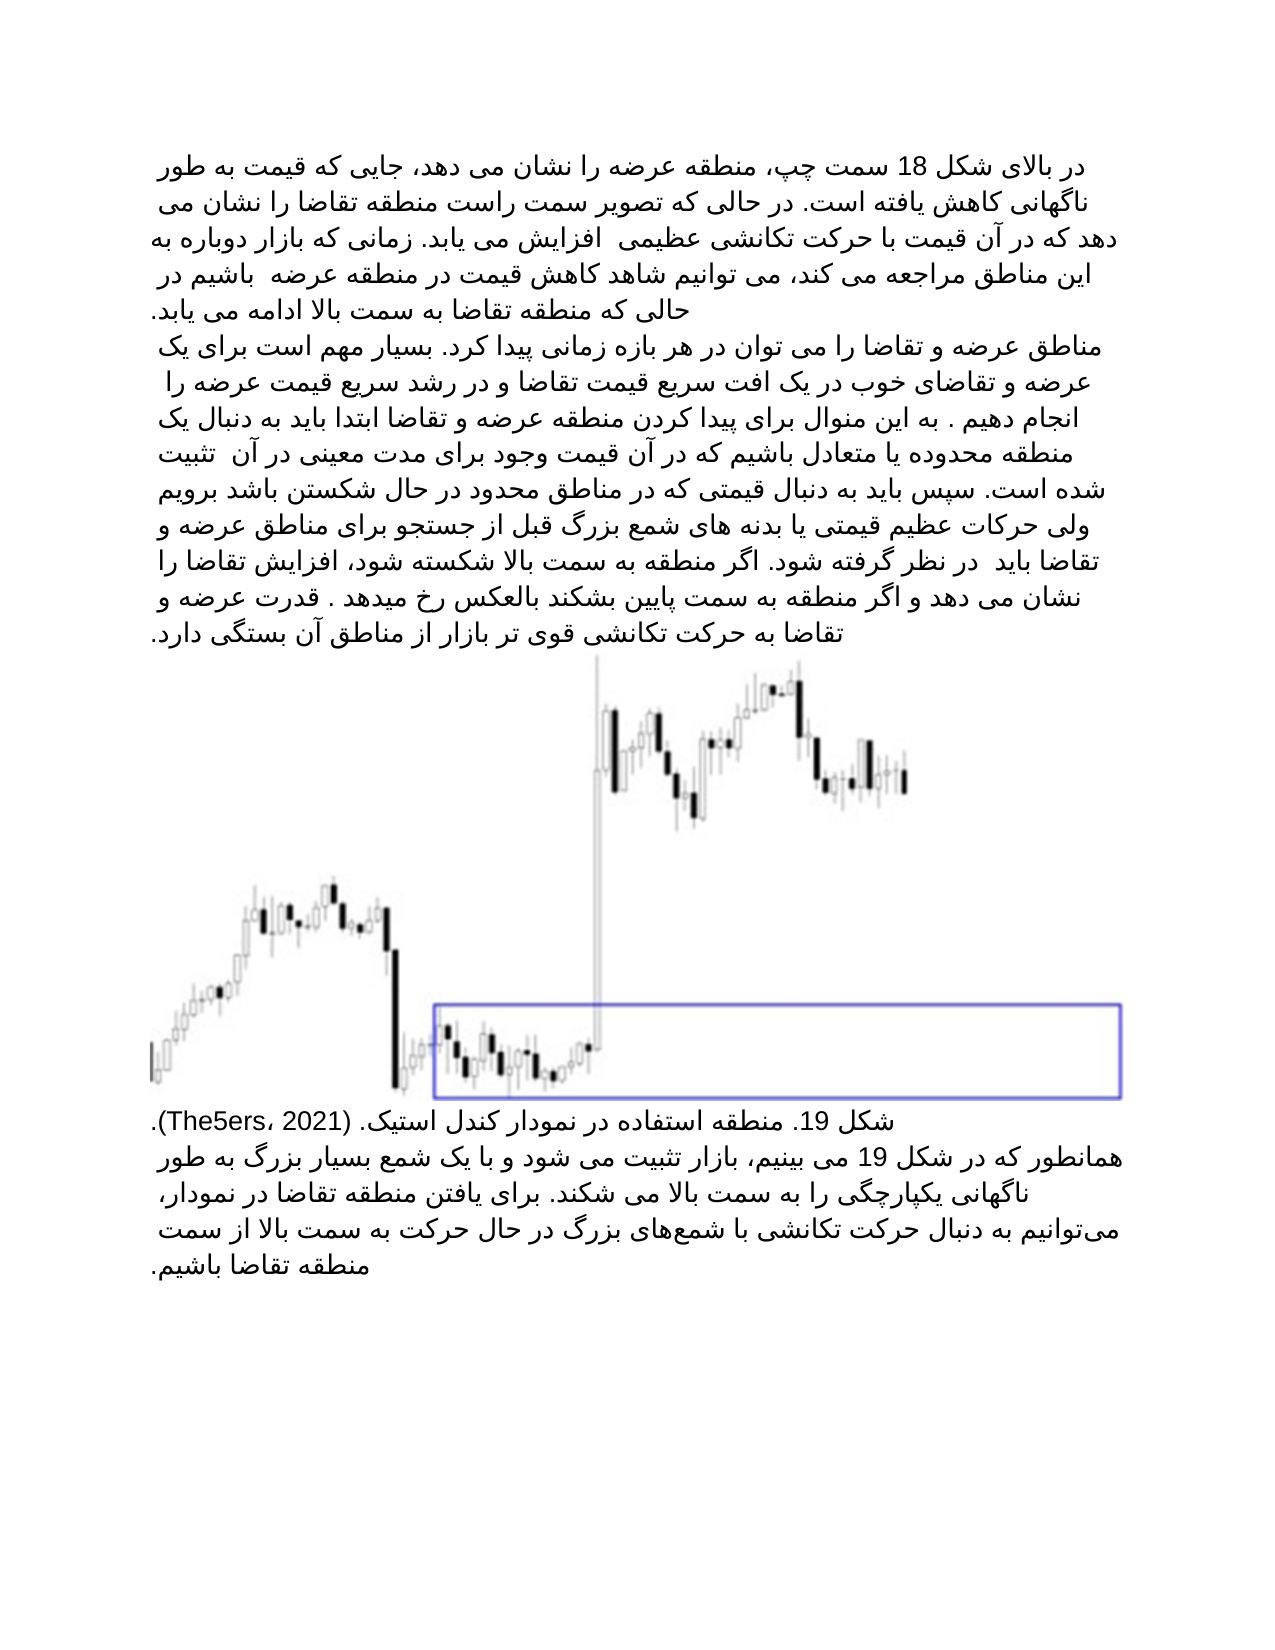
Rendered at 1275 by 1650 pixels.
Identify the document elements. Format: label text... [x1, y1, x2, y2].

text در بالای شکل 18 سمت چپ، منطقه عرضه را نشان می دهد، جایی که قیمت به طور ناگهانی کاهش یافته است. در حالی که تصویر سمت راست منطقه تقاضا را نشان می دهد که در آن قیمت با حرکت تکانشی عظیمی افزایش می یابد. زمانی که بازار دوباره به این مناطق مراجعه می کند، می توانیم شاهد کاهش قیمت در منطقه عرضه باشیم در حالی که منطقه تقاضا به سمت بالا ادامه می یابد. [150, 150, 1125, 325]
text همانطور که در شکل 19 می بینیم، بازار تثبیت می شود و با یک شمع بسیار بزرگ به طور ناگهانی یکپارچگی را به سمت بالا می شکند. برای یافتن منطقه تقاضا در نمودار، می‌توانیم به دنبال حرکت تکانشی با شمع‌های بزرگ در حال حرکت به سمت بالا از سمت منطقه تقاضا باشیم. [150, 1141, 1125, 1280]
text مناطق عرضه و تقاضا را می توان در هر بازه زمانی پیدا کرد. بسیار مهم است برای یک عرضه و تقاضای خوب در یک افت سریع قیمت تقاضا و در رشد سریع قیمت عرضه را انجام دهیم . به این منوال برای پیدا کردن منطقه عرضه و تقاضا ابتدا باید به دنبال یک منطقه محدوده یا متعادل باشیم که در آن قیمت وجود برای مدت معینی در آن تثبیت شده است. سپس باید به دنبال قیمتی که در مناطق محدود در حال شکستن باشد برویم ولی حرکات عظیم قیمتی یا بدنه های شمع بزرگ قبل از جستجو برای مناطق عرضه و تقاضا باید در نظر گرفته شود. اگر منطقه به سمت بالا شکسته شود، افزایش تقاضا را نشان می دهد و اگر منطقه به سمت پایین بشکند بالعکس رخ میدهد . قدرت عرضه و تقاضا به حرکت تکانشی قوی تر بازار از مناطق آن بستگی دارد. [150, 330, 1125, 648]
text شکل 19. منطقه استفاده در نمودار کندل استیک. (The5ers، 2021). [150, 1105, 1125, 1136]
